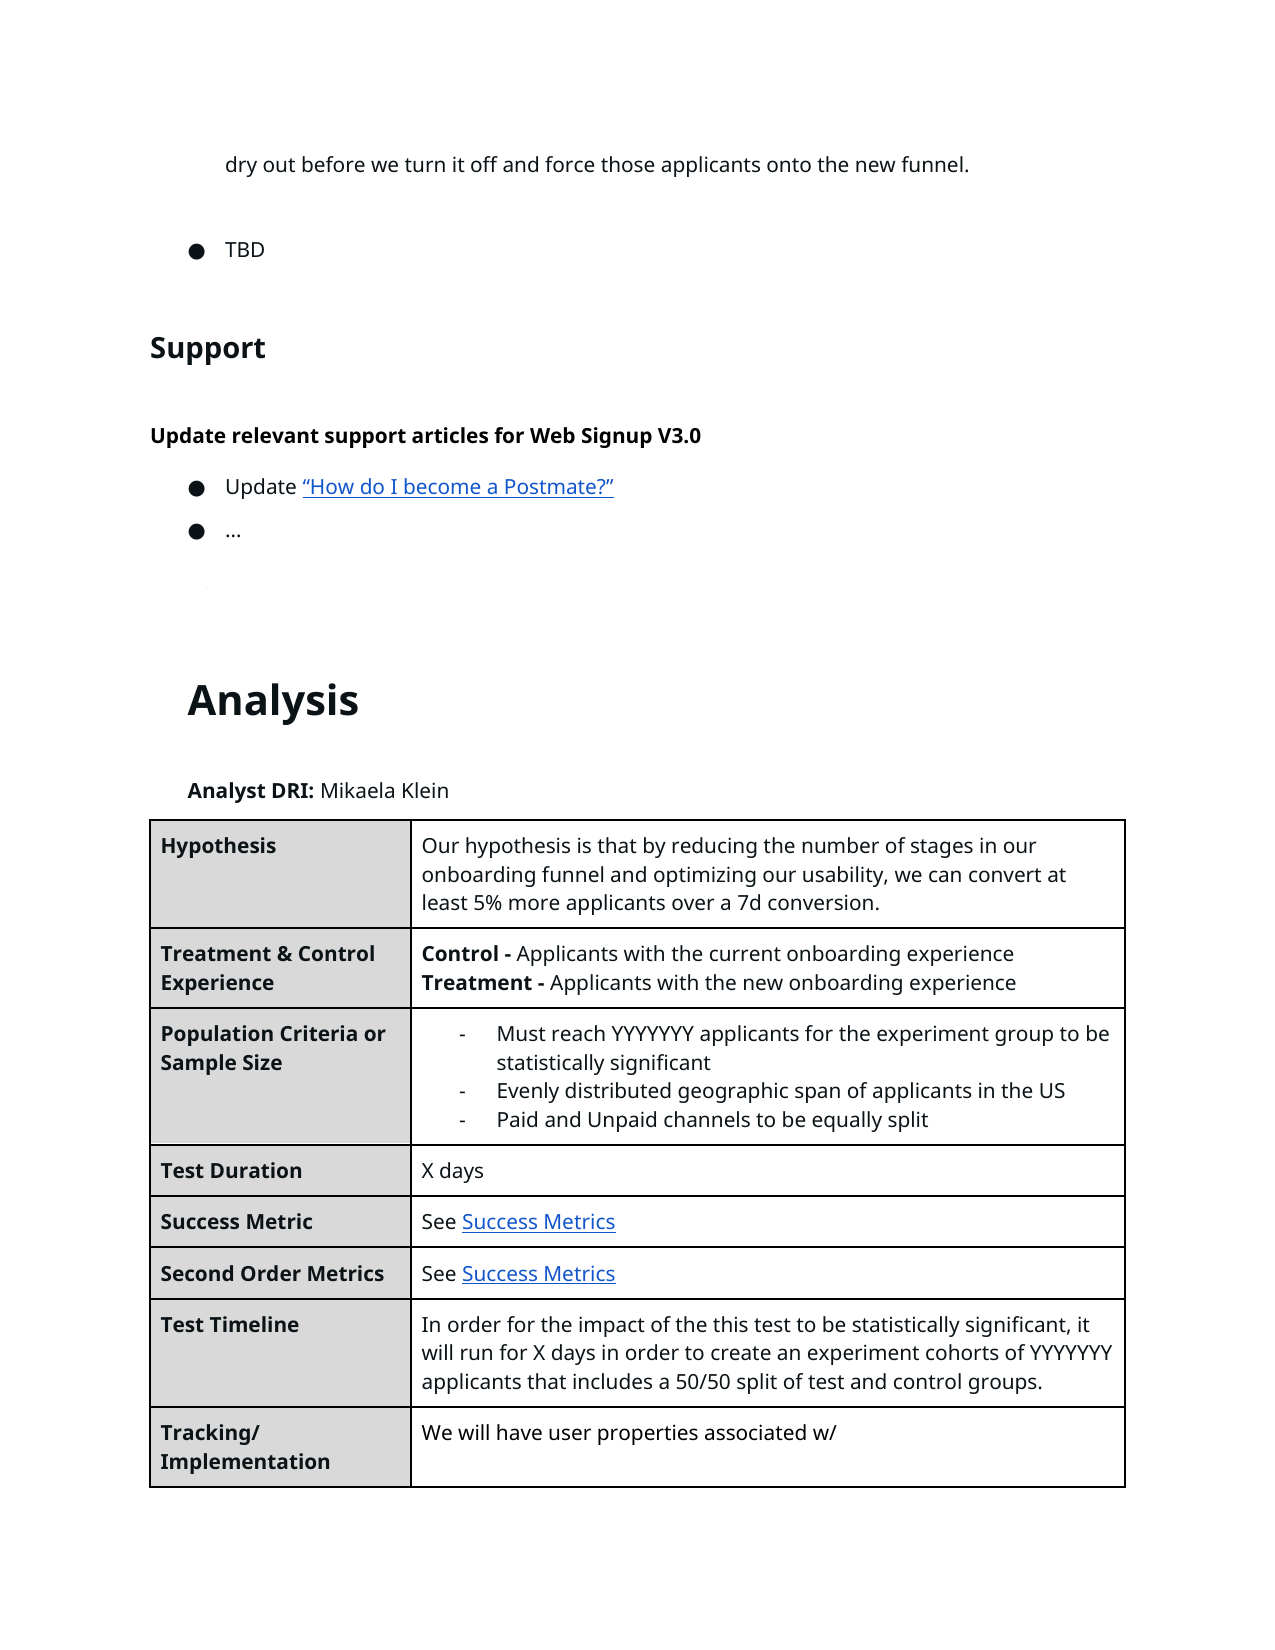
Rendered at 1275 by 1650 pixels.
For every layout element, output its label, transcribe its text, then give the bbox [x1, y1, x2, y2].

table_cell We will have user properties associated w/ Bucket: A (Control): {insert_user_property} B (Test): {insert_user_property} [412, 1408, 1124, 1486]
table_cell In order for the impact of the this test to be statistically significant, it will run for X days in order to create an experiment cohorts of YYYYYYY applicants that includes a 50/50 split of test and control groups. [412, 1300, 1124, 1406]
text dry out before we turn it off and force those applicants onto the new funnel. [187, 150, 1125, 178]
table_header Hypothesis [151, 821, 410, 927]
table_cell See Success Metrics [412, 1197, 1124, 1246]
list … [187, 515, 1125, 543]
table_cell Test Timeline [151, 1300, 410, 1406]
text Analyst DRI: Mikaela Klein [187, 776, 1125, 805]
table_cell See Success Metrics [412, 1248, 1124, 1298]
list TBD [187, 235, 1125, 264]
subtitle Support [150, 328, 1125, 367]
list Update “How do I become a Postmate?” [187, 472, 1125, 501]
table_cell Control - Applicants with the current onboarding experience Treatment - Applicants with the new onboarding experience [412, 929, 1124, 1007]
table_cell Treatment & Control Experience [151, 929, 410, 1007]
subtitle Analysis [187, 671, 1125, 728]
table_header Our hypothesis is that by reducing the number of stages in our onboarding funnel and optimizing our usability, we can convert at least 5% more applicants over a 7d conversion. [412, 821, 1124, 927]
table_cell Success Metric [151, 1197, 410, 1246]
table_cell X days [412, 1146, 1124, 1195]
table_cell Tracking/Implementation [151, 1408, 410, 1486]
table_cell Test Duration [151, 1146, 410, 1195]
table_cell Population Criteria or Sample Size [151, 1009, 410, 1143]
table_cell Must reach YYYYYYY applicants for the experiment group to be statistically significant Evenly distributed geographic span of applicants in the US Paid and Unpaid channels to be equally split [412, 1009, 1124, 1143]
subtitle Update relevant support articles for Web Signup V3.0 [150, 421, 1125, 450]
table_cell Second Order Metrics [151, 1248, 410, 1298]
